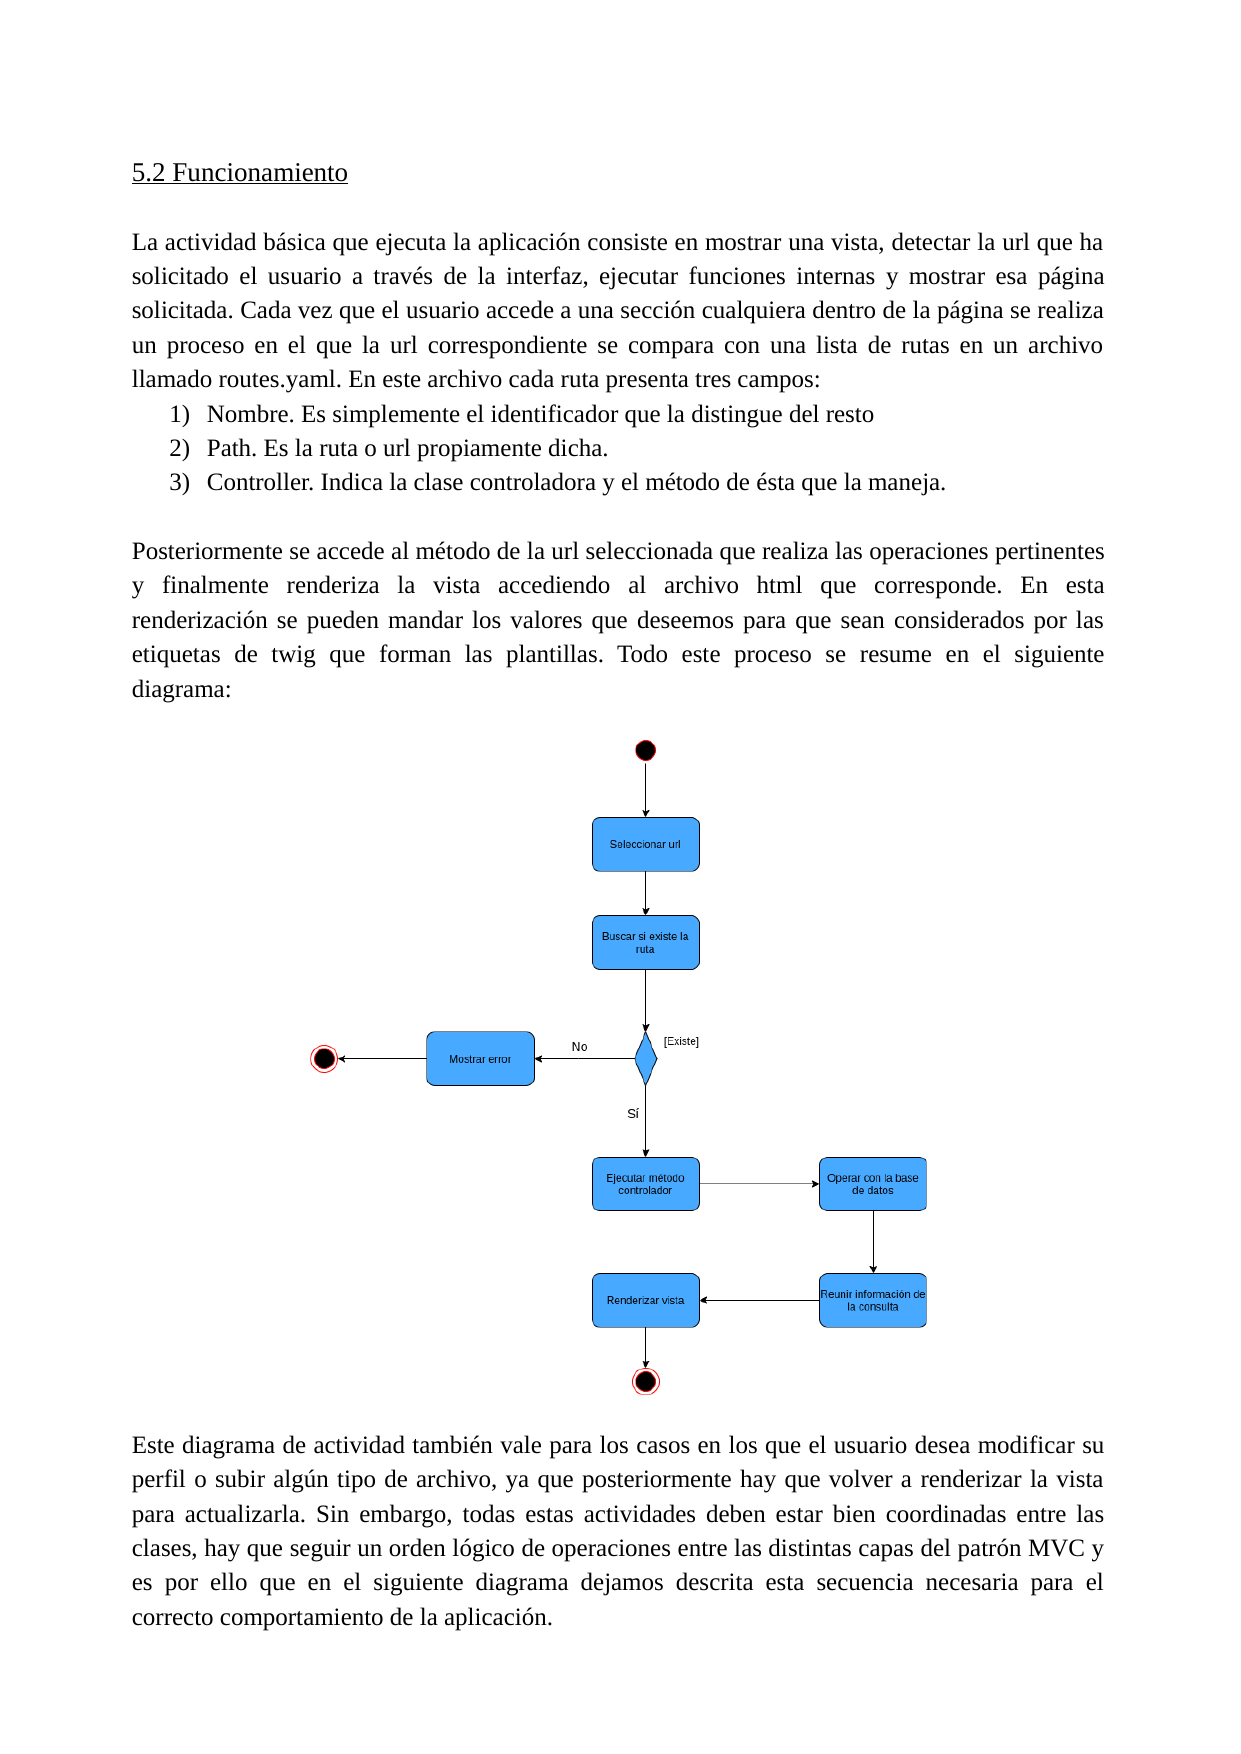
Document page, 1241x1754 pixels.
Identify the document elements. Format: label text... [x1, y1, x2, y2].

list Controller. Indica la clase controladora y el método de ésta que la maneja. [169, 462, 1106, 496]
text 5.2 Funcionamiento [132, 152, 1106, 187]
text La actividad básica que ejecuta la aplicación consiste en mostrar una vista, detectar la url que ha solicitado el usuario a través de la interfaz, ejecutar funciones internas y mostrar esa página solicitada. Cada vez que el usuario accede a una sección cualquiera dentro de la página se realiza un proceso en el que la url correspondiente se compara con una lista de rutas en un archivo llamado routes.yaml. En este archivo cada ruta presenta tres campos: [132, 221, 1106, 393]
picture [310, 736, 927, 1395]
text Este diagrama de actividad también vale para los casos en los que el usuario desea modificar su perfil o subir algún tipo de archivo, ya que posteriormente hay que volver a renderizar la vista para actualizarla. Sin embargo, todas estas actividades deben estar bien coordinadas entre las clases, hay que seguir un orden lógico de operaciones entre las distintas capas del patrón MVC y es por ello que en el siguiente diagrama dejamos descrita esta secuencia necesaria para el correcto comportamiento de la aplicación. [132, 1424, 1106, 1631]
list Path. Es la ruta o url propiamente dicha. [169, 427, 1106, 462]
list Nombre. Es simplemente el identificador que la distingue del resto [169, 393, 1106, 427]
text Posteriormente se accede al método de la url seleccionada que realiza las operaciones pertinentes y finalmente renderiza la vista accediendo al archivo html que corresponde. En esta renderización se pueden mandar los valores que deseemos para que sean considerados por las etiquetas de twig que forman las plantillas. Todo este proceso se resume en el siguiente diagrama: [132, 531, 1106, 702]
